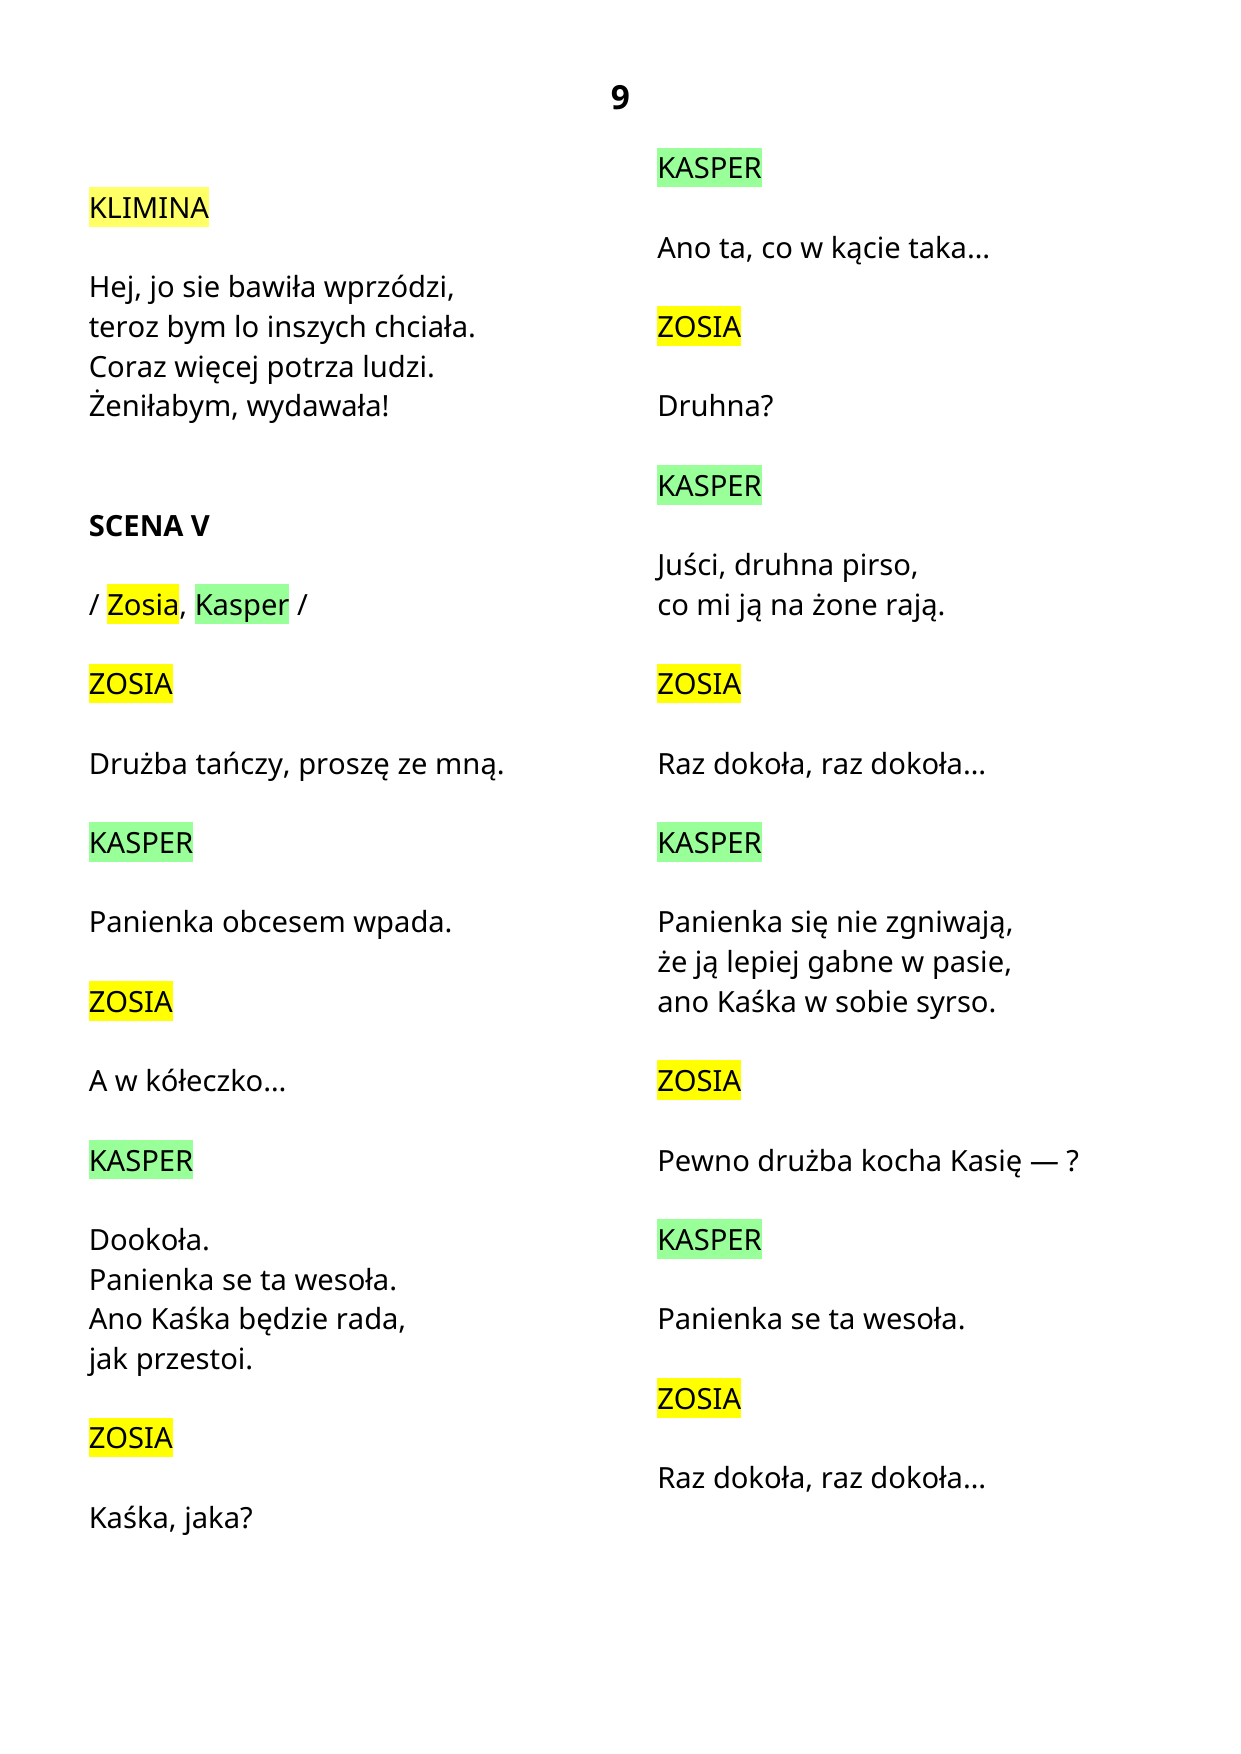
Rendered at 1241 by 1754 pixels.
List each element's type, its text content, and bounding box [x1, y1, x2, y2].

text ZOSIA [657, 1060, 1152, 1100]
text Juści, druhna pirso, [657, 544, 1152, 584]
text KASPER [88, 1140, 583, 1179]
text że ją lepiej gabne w pasie, [657, 941, 1152, 981]
text Raz dokoła, raz dokoła… [657, 743, 1152, 783]
text / Zosia, Kasper / [88, 584, 583, 624]
text Druhna? [657, 386, 1152, 425]
text SCENA V [88, 505, 583, 544]
text Ano Kaśka będzie rada, [88, 1298, 583, 1338]
text Dookoła. [88, 1219, 583, 1259]
text A w kółeczko… [88, 1060, 583, 1100]
text ZOSIA [88, 981, 583, 1021]
text Panienka se ta wesoła. [88, 1259, 583, 1298]
text KASPER [88, 822, 583, 862]
text Drużba tańczy, proszę ze mną. [88, 743, 583, 783]
text KLIMINA [88, 187, 583, 227]
text Ano ta, co w kącie taka… [657, 227, 1152, 267]
text ZOSIA [657, 663, 1152, 703]
text Hej, jo sie bawiła wprzódzi, [88, 267, 583, 306]
text ZOSIA [657, 306, 1152, 346]
text ZOSIA [88, 1418, 583, 1457]
text co mi ją na żone rają. [657, 584, 1152, 624]
text Kaśka, jaka? [88, 1497, 583, 1537]
text KASPER [657, 822, 1152, 862]
text Żeniłabym, wydawała! [88, 386, 583, 425]
text Panienka obcesem wpada. [88, 902, 583, 941]
text KASPER [657, 148, 1152, 187]
text KASPER [657, 1219, 1152, 1259]
text ZOSIA [657, 1378, 1152, 1418]
text jak przestoi. [88, 1338, 583, 1378]
text ZOSIA [88, 663, 583, 703]
text ano Kaśka w sobie syrso. [657, 981, 1152, 1021]
text KASPER [657, 465, 1152, 505]
text Panienka se ta wesoła. [657, 1298, 1152, 1338]
text Panienka się nie zgniwają, [657, 902, 1152, 941]
text teroz bym lo inszych chciała. [88, 306, 583, 346]
text Raz dokoła, raz dokoła… [657, 1457, 1152, 1497]
text Pewno drużba kocha Kasię — ? [657, 1140, 1152, 1179]
text Coraz więcej potrza ludzi. [88, 346, 583, 386]
